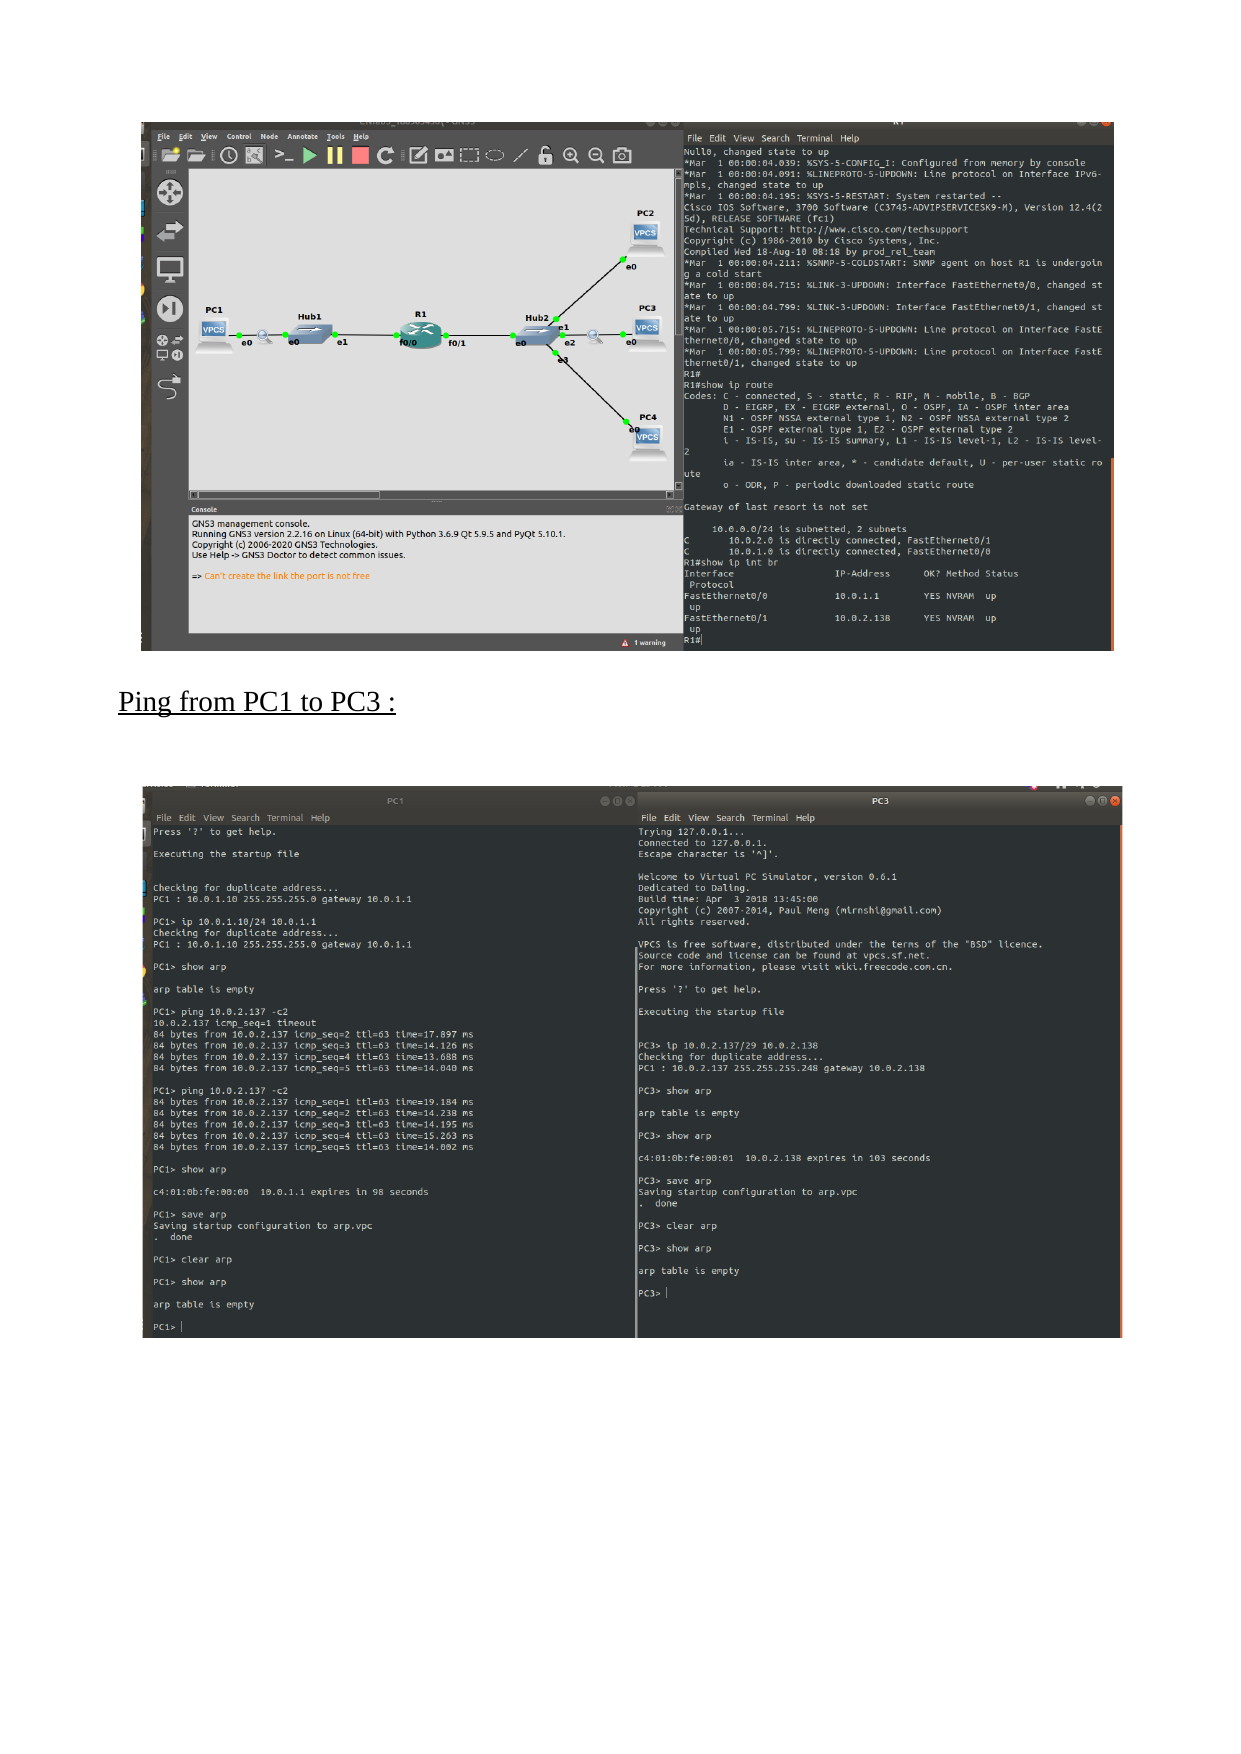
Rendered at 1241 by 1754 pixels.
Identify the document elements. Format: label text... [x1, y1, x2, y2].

picture [142, 786, 1123, 1338]
picture [141, 122, 1114, 651]
text Ping from PC1 to PC3 : [118, 684, 1122, 718]
